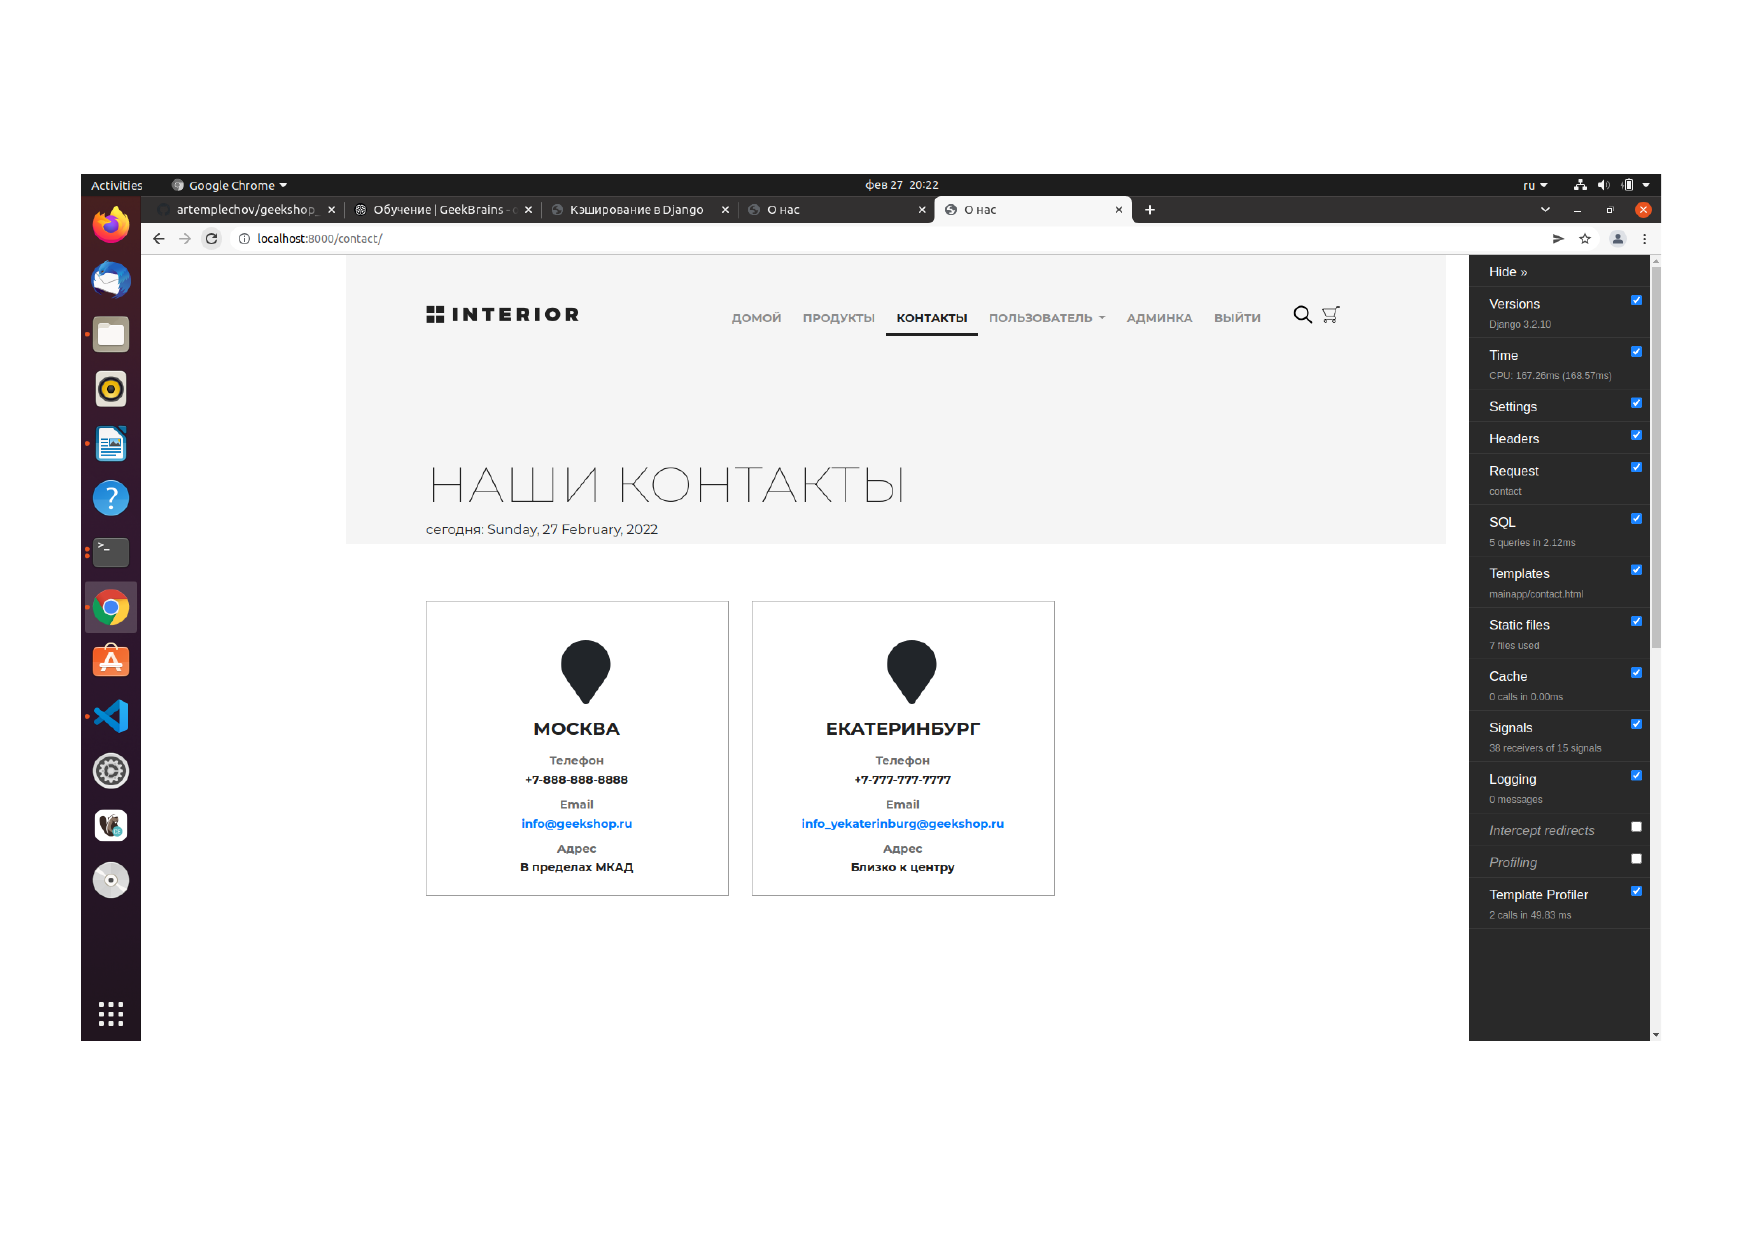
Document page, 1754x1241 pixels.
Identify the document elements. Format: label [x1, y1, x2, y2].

picture [81, 174, 1662, 1041]
